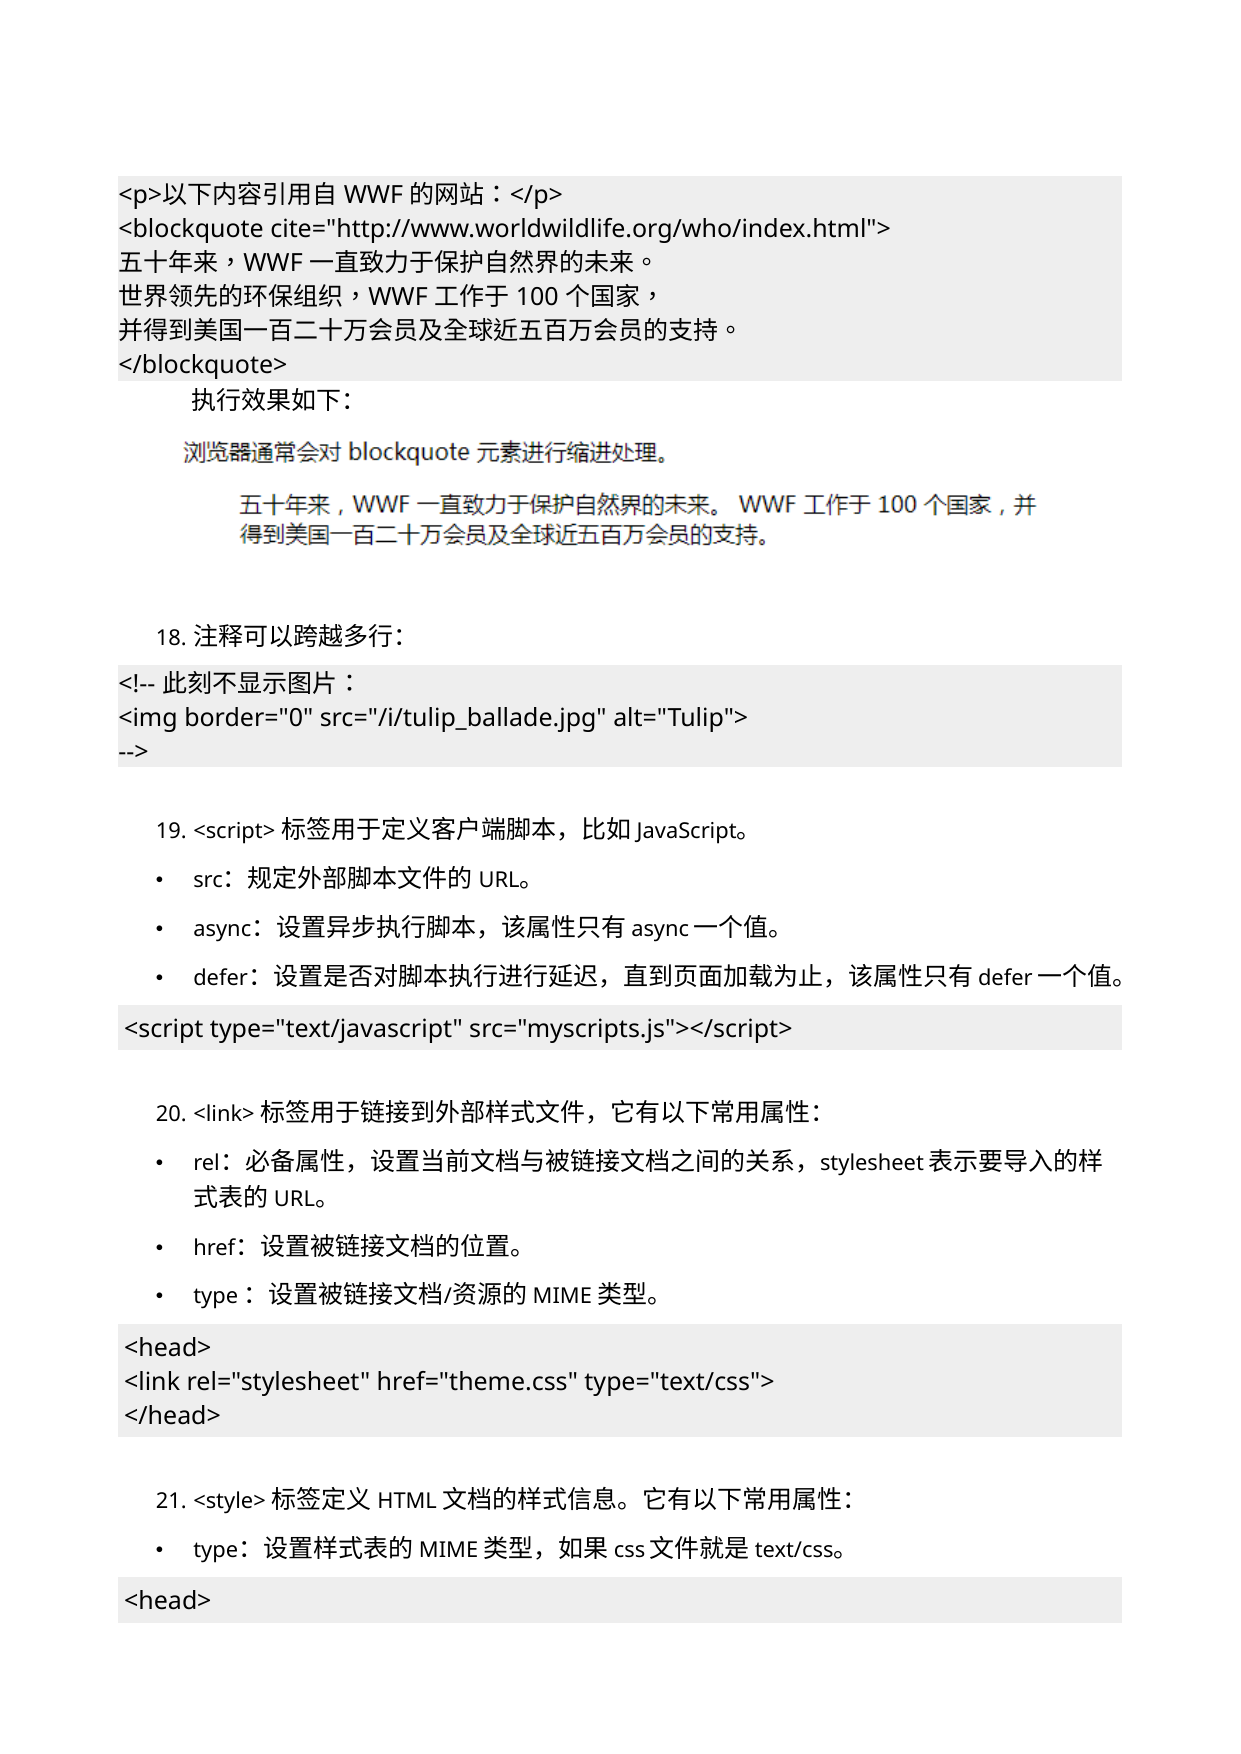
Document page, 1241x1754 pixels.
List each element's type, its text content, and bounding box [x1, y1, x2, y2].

table_header <head> [118, 1577, 1122, 1623]
table_header <p>以下内容引用自 WWF 的网站：</p> <blockquote cite="http://www.worldwildlife.org/who/index.html"> 五十年来，WWF 一直致力于保护自然界的未来。 世界领先的环保组织，WWF 工作于 100 个国家， 并得到美国一百二十万会员及全球近五百万会员的支持。 </blockquote> [118, 176, 1122, 381]
list href：设置被链接文档的位置。 [156, 1226, 1122, 1262]
list async：设置异步执行脚本，该属性只有async一个值。 [156, 907, 1122, 943]
table_header <!-- 此刻不显示图片： <img border="0" src="/i/tulip_ballade.jpg" alt="Tulip"> --> [118, 665, 1122, 767]
table_header <script type="text/javascript" src="myscripts.js"></script> [118, 1005, 1122, 1050]
picture [181, 429, 1059, 575]
list type ：设置被链接文档/资源的 MIME 类型。 [156, 1275, 1122, 1311]
list <script> 标签用于定义客户端脚本，比如 JavaScript。 [156, 810, 1122, 846]
list defer：设置是否对脚本执行进行延迟，直到页面加载为止，该属性只有defer一个值。 [156, 956, 1122, 992]
list rel：必备属性，设置当前文档与被链接文档之间的关系，stylesheet 表示要导入的样式表的 URL。 [156, 1141, 1122, 1214]
table_header <head> <link rel="stylesheet" href="theme.css" type="text/css"> </head> [118, 1324, 1122, 1437]
text 执行效果如下： [118, 381, 1122, 417]
list 注释可以跨越多行： [156, 616, 1122, 653]
list <style> 标签定义 HTML 文档的样式信息。它有以下常用属性： [156, 1480, 1122, 1516]
list src：规定外部脚本文件的 URL。 [156, 858, 1122, 895]
list type：设置样式表的 MIME 类型，如果css文件就是text/css。 [156, 1528, 1122, 1565]
list <link> 标签用于链接到外部样式文件，它有以下常用属性： [156, 1092, 1122, 1129]
